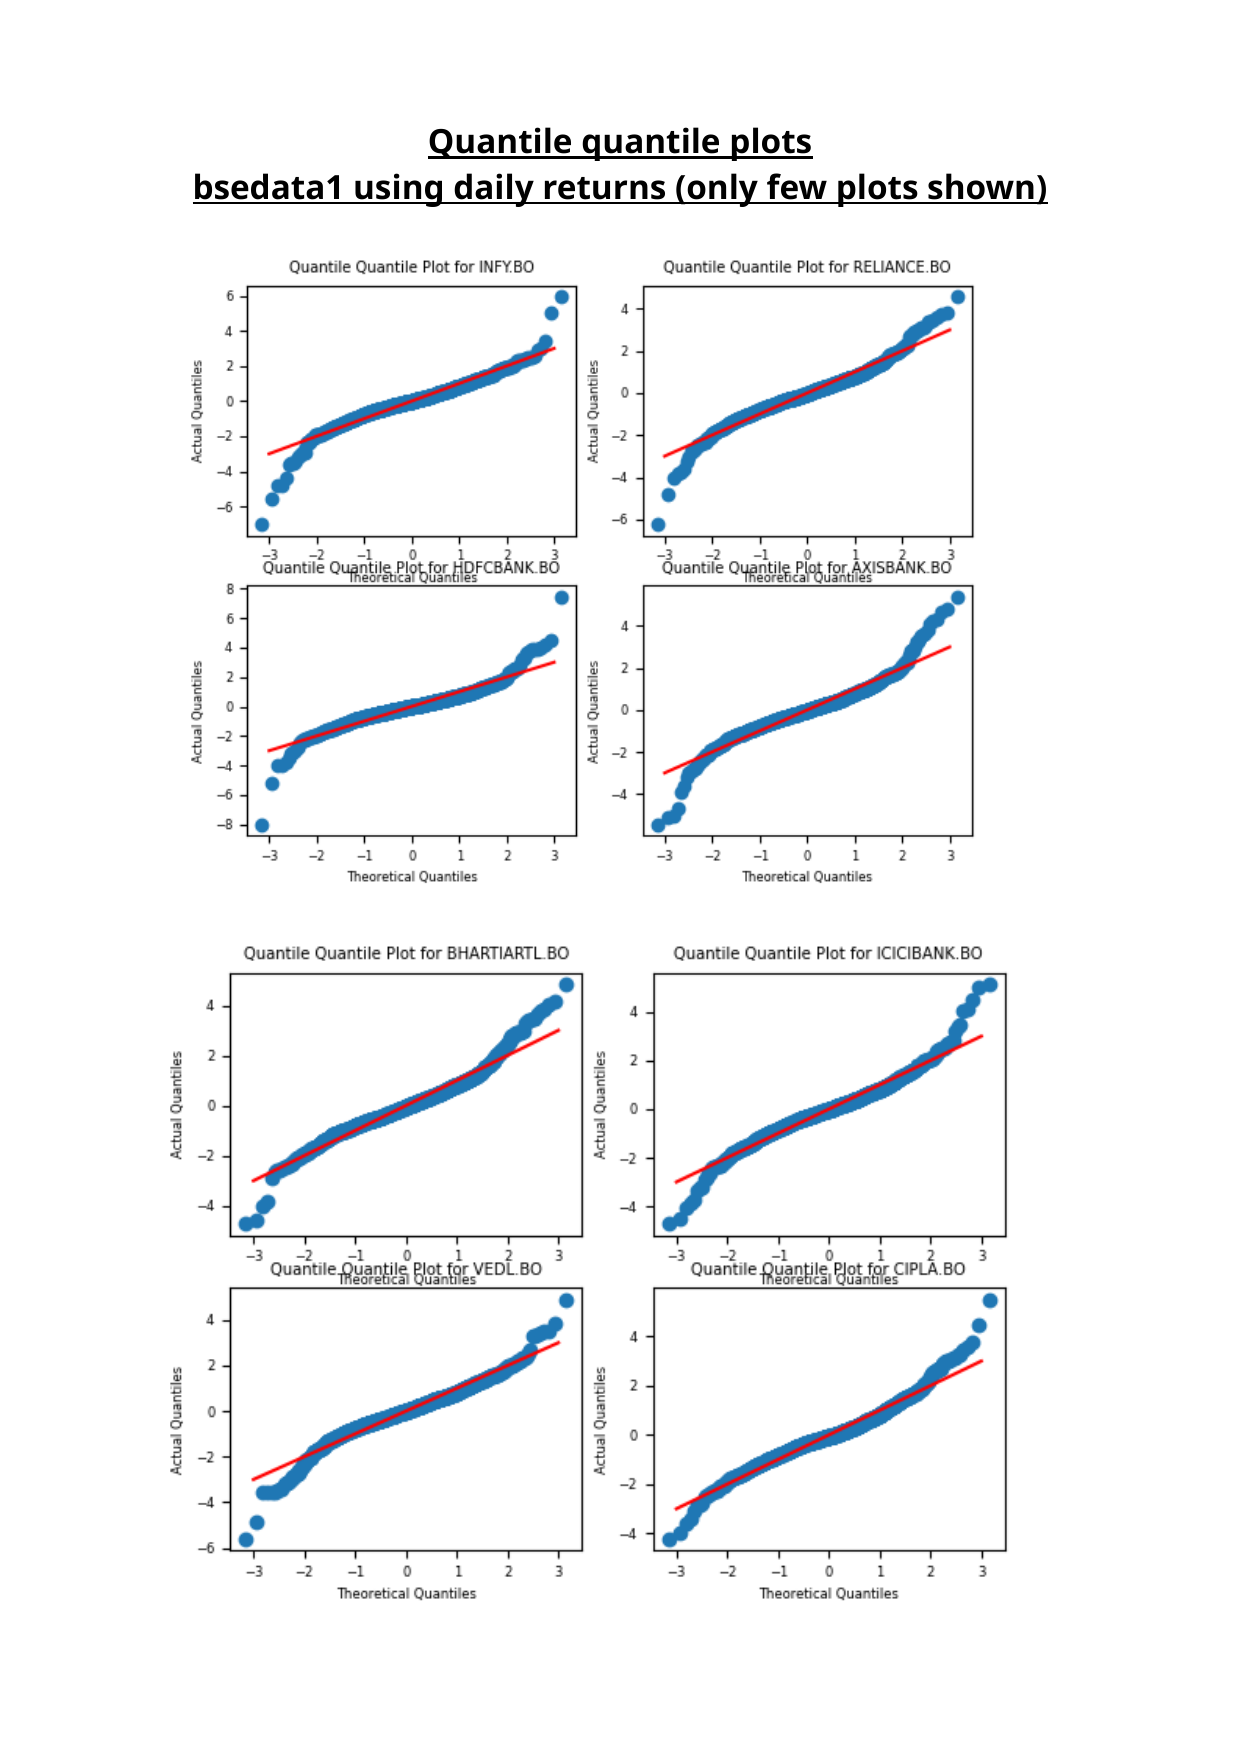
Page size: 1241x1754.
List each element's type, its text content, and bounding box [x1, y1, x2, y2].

picture [171, 240, 1038, 898]
picture [119, 925, 1046, 1616]
text bsedata1 using daily returns (only few plots shown) [118, 163, 1122, 209]
text Quantile quantile plots [118, 118, 1122, 163]
